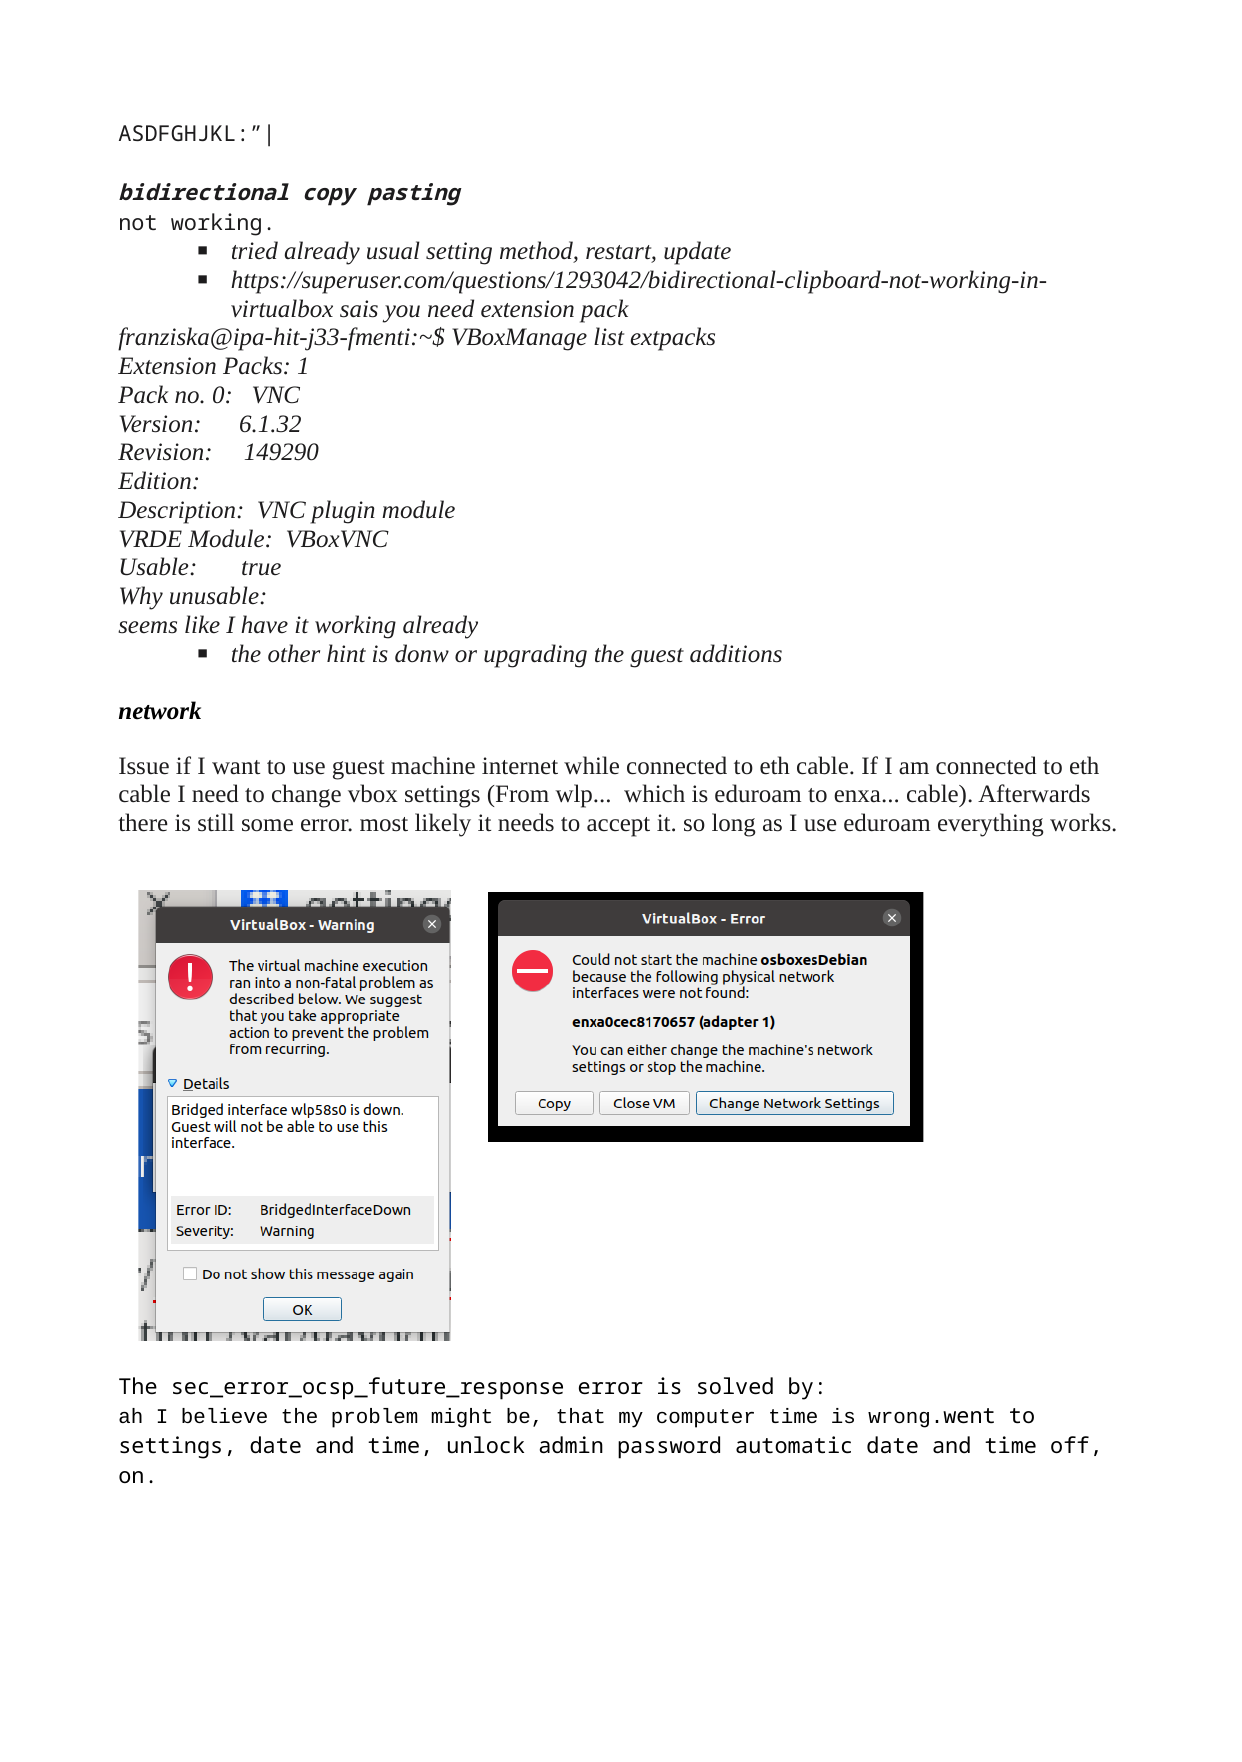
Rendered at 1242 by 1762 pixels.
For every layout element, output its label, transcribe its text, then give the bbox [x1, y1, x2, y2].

picture [488, 892, 643, 940]
picture [243, 890, 376, 1001]
text ah I believe the problem might be, that my computer time is wrong.went to settings, date and time, unlock admin password automatic date and time off, on. [118, 1401, 1124, 1490]
text Why unusable: [118, 581, 1124, 610]
text Usable: true [118, 552, 1124, 581]
text The sec_error_ocsp_future_response error is solved by: [118, 1371, 1124, 1401]
list the other hint is donw or upgrading the guest additions [193, 639, 1124, 667]
text franziska@ipa-hit-j33-fmenti:~$ VBoxManage list extpacks [118, 322, 1124, 351]
text Version: 6.1.32 [118, 409, 1124, 437]
list https://superuser.com/questions/1293042/bidirectional-clipboard-not-working-in-virtualbox sais you need extension pack [193, 265, 1124, 322]
text Issue if I want to use guest machine internet while connected to eth cable. If I am connected to eth cable I need to change vbox settings (From wlp... which is eduroam to enxa... cable). Afterwards there is still some error. most likely it needs to accept it. so long as I use eduroam everything works. [118, 751, 1124, 837]
text Pack no. 0: VNC [118, 380, 1124, 409]
text Revision: 149290 [118, 437, 1124, 466]
text ASDFGHJKL:”| [118, 118, 1124, 148]
text seems like I have it working already [118, 610, 1124, 639]
text Description: VNC plugin module [118, 495, 1124, 524]
text bidirectional copy pasting [118, 177, 1124, 206]
text VRDE Module: VBoxVNC [118, 524, 1124, 552]
text network [118, 696, 1124, 725]
text Edition: [118, 466, 1124, 495]
text Extension Packs: 1 [118, 351, 1124, 380]
list tried already usual setting method, restart, update [193, 236, 1124, 265]
text not working. [118, 206, 1124, 236]
